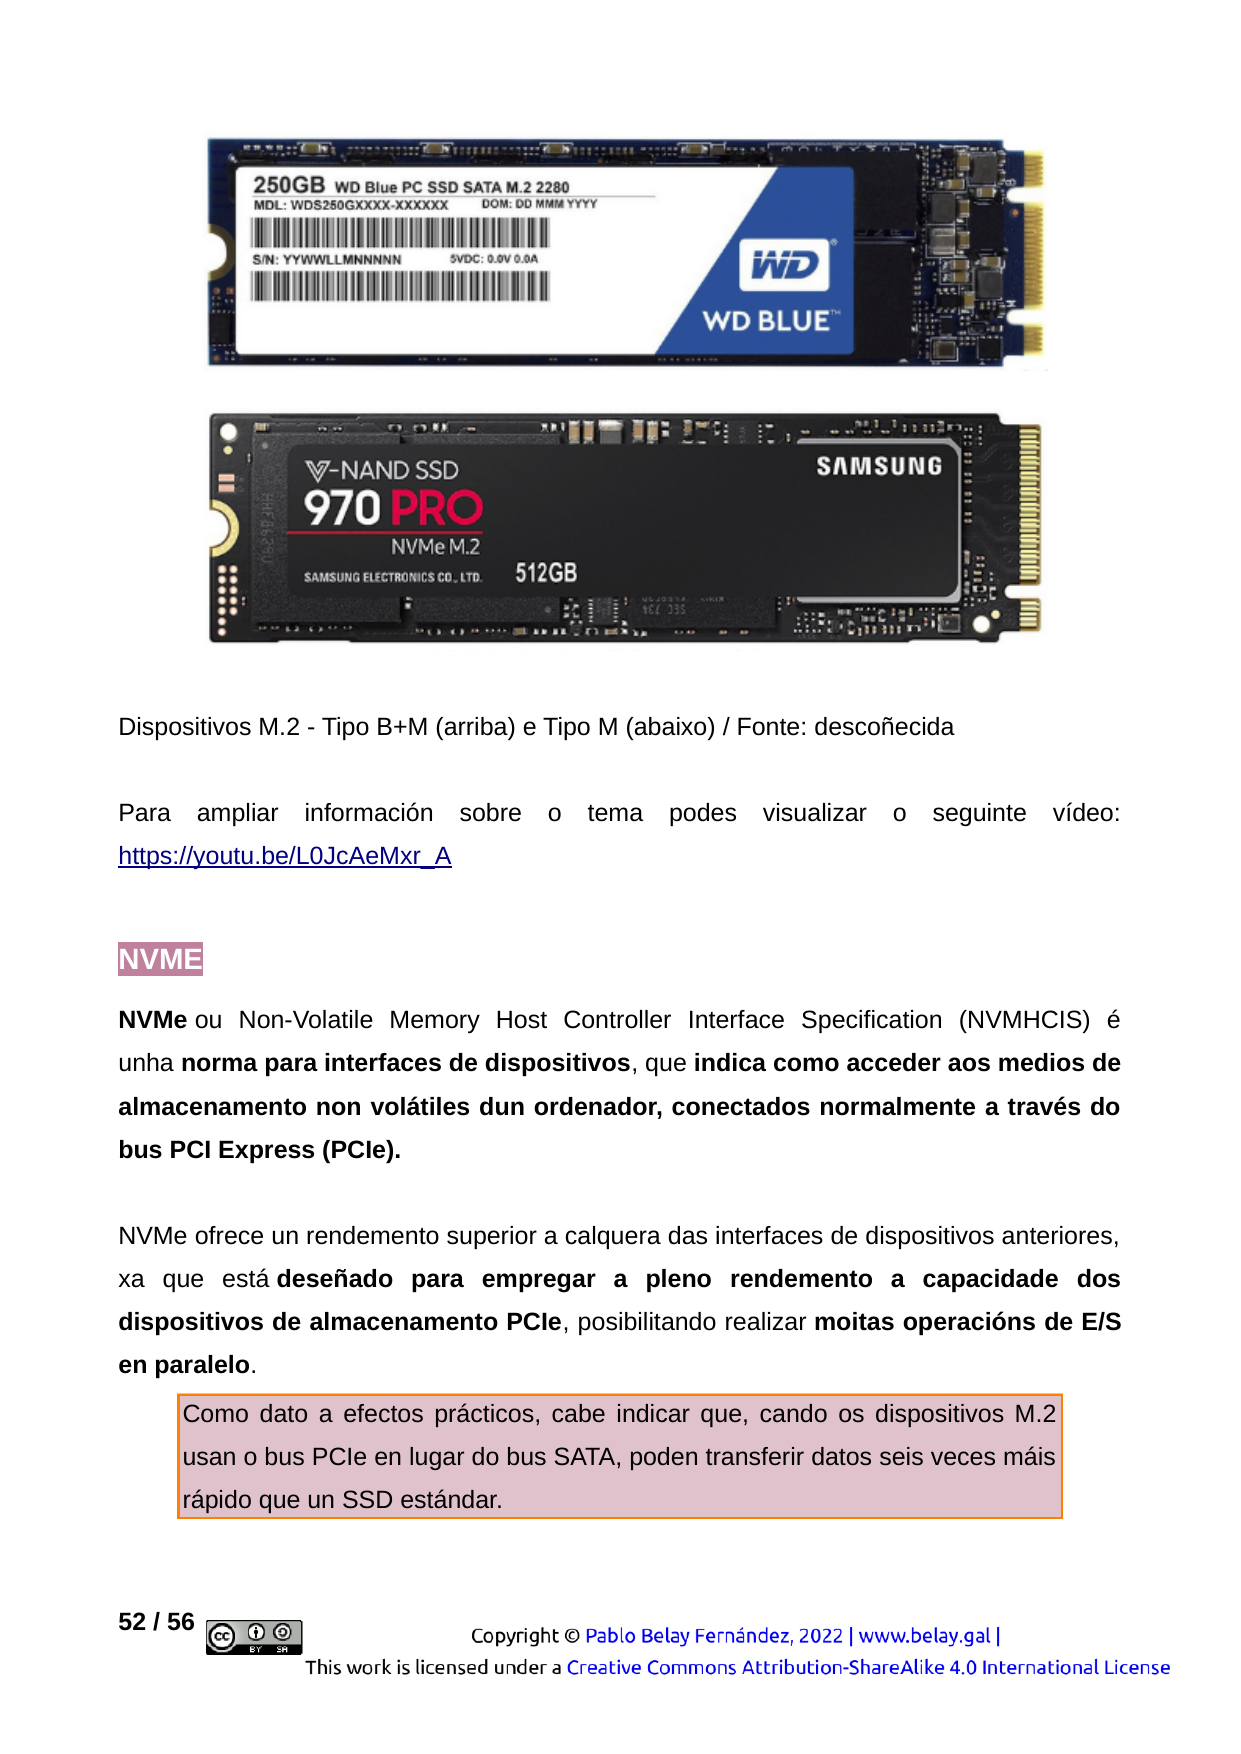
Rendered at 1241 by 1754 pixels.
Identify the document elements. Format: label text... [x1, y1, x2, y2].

text Para ampliar información sobre o tema podes visualizar o seguinte vídeo: https://youtu.be/L0JcAeMxr_A [118, 798, 1122, 870]
subtitle NVME [118, 942, 1122, 976]
text Como dato a efectos prácticos, cabe indicar que, cando os dispositivos M.2 usan o bus PCIe en lugar do bus SATA, poden transferir datos seis veces máis rápido que un SSD estándar. [180, 1396, 1061, 1517]
text Dispositivos M.2 - Tipo B+M (arriba) e Tipo M (abaixo) / Fonte: descoñecida [118, 712, 1122, 741]
picture [200, 1604, 1205, 1690]
picture [172, 117, 1068, 655]
text NVMe ou Non-Volatile Memory Host Controller Interface Specification (NVMHCIS) é unha norma para interfaces de dispositivos, que indica como acceder aos medios de almacenamento non volátiles dun ordenador, conectados normalmente a través do bus PCI Express (PCIe). [118, 1005, 1122, 1163]
text NVMe ofrece un rendemento superior a calquera das interfaces de dispositivos anteriores, xa que está deseñado para empregar a pleno rendemento a capacidade dos dispositivos de almacenamento PCIe, posibilitando realizar moitas operacións de E/S en paralelo. [118, 1221, 1122, 1379]
